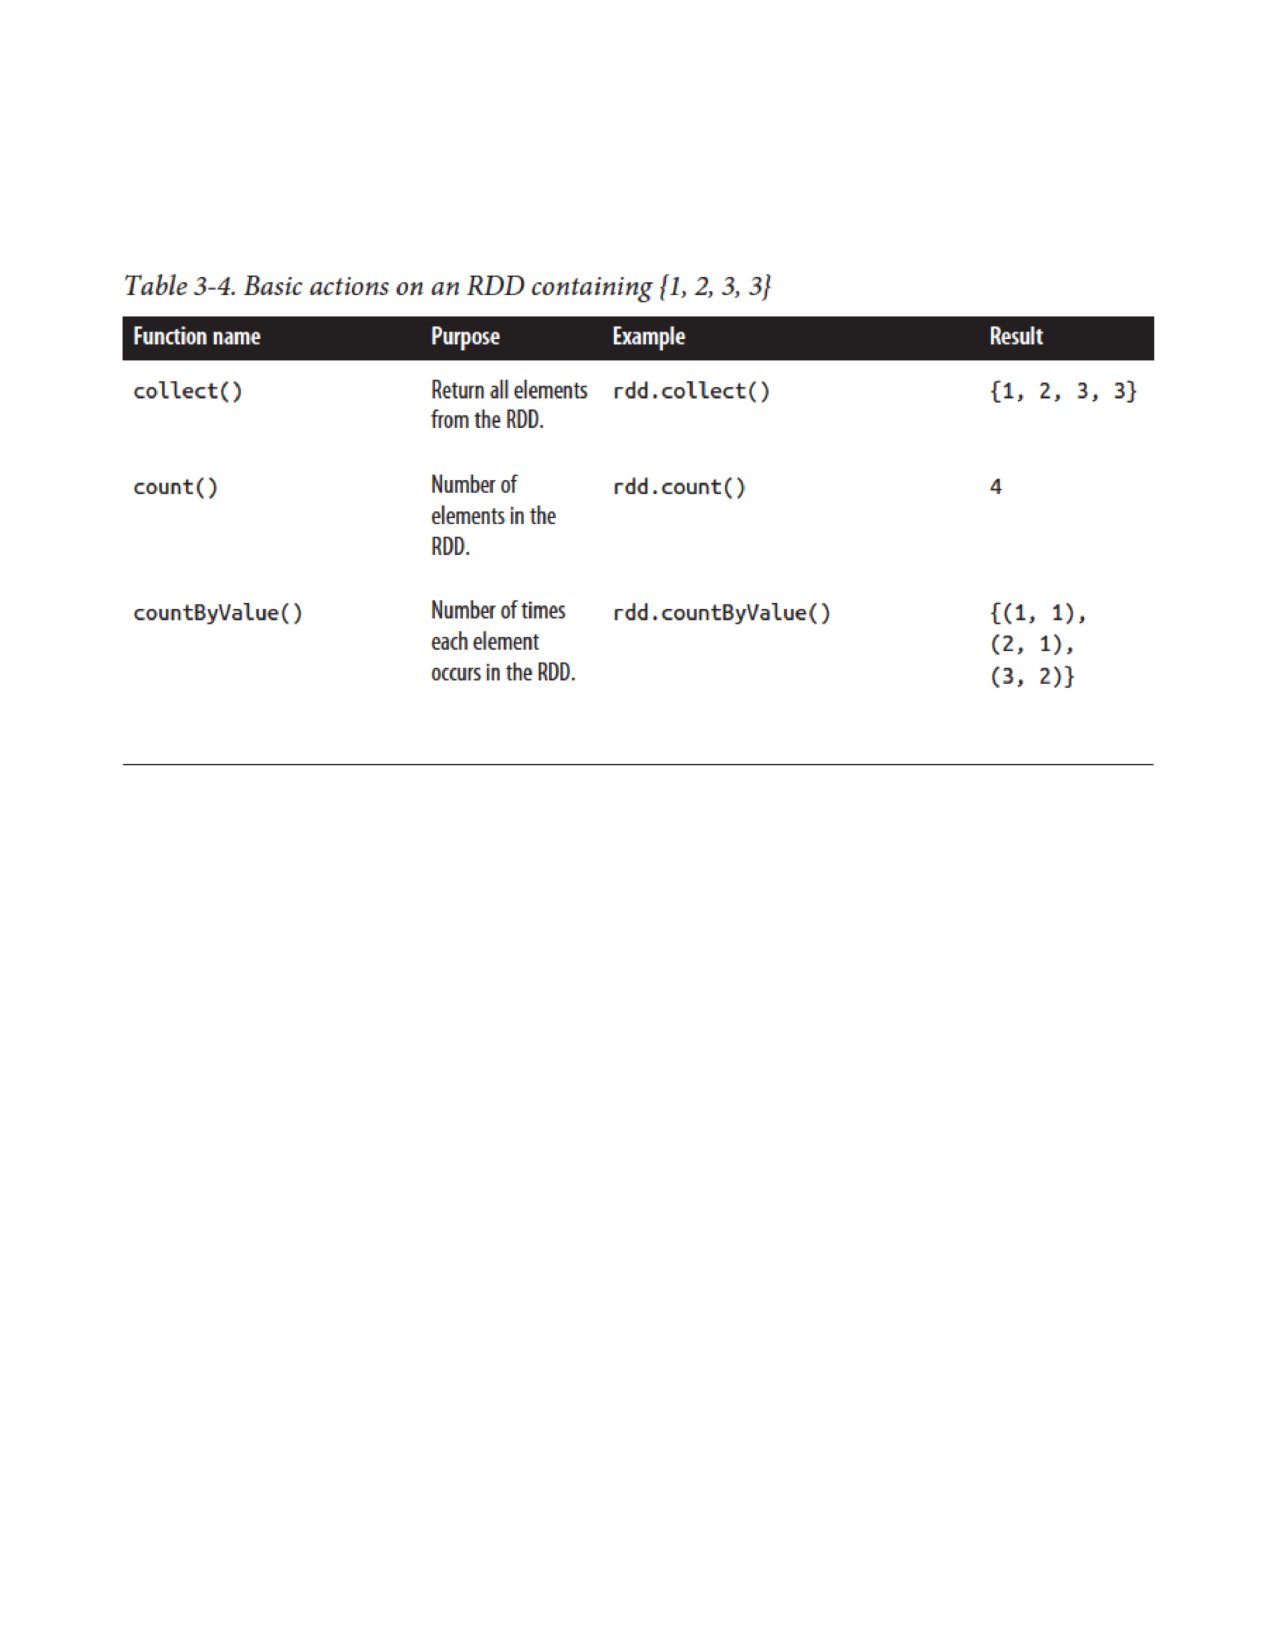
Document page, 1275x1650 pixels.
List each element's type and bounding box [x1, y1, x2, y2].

picture [118, 261, 1157, 768]
